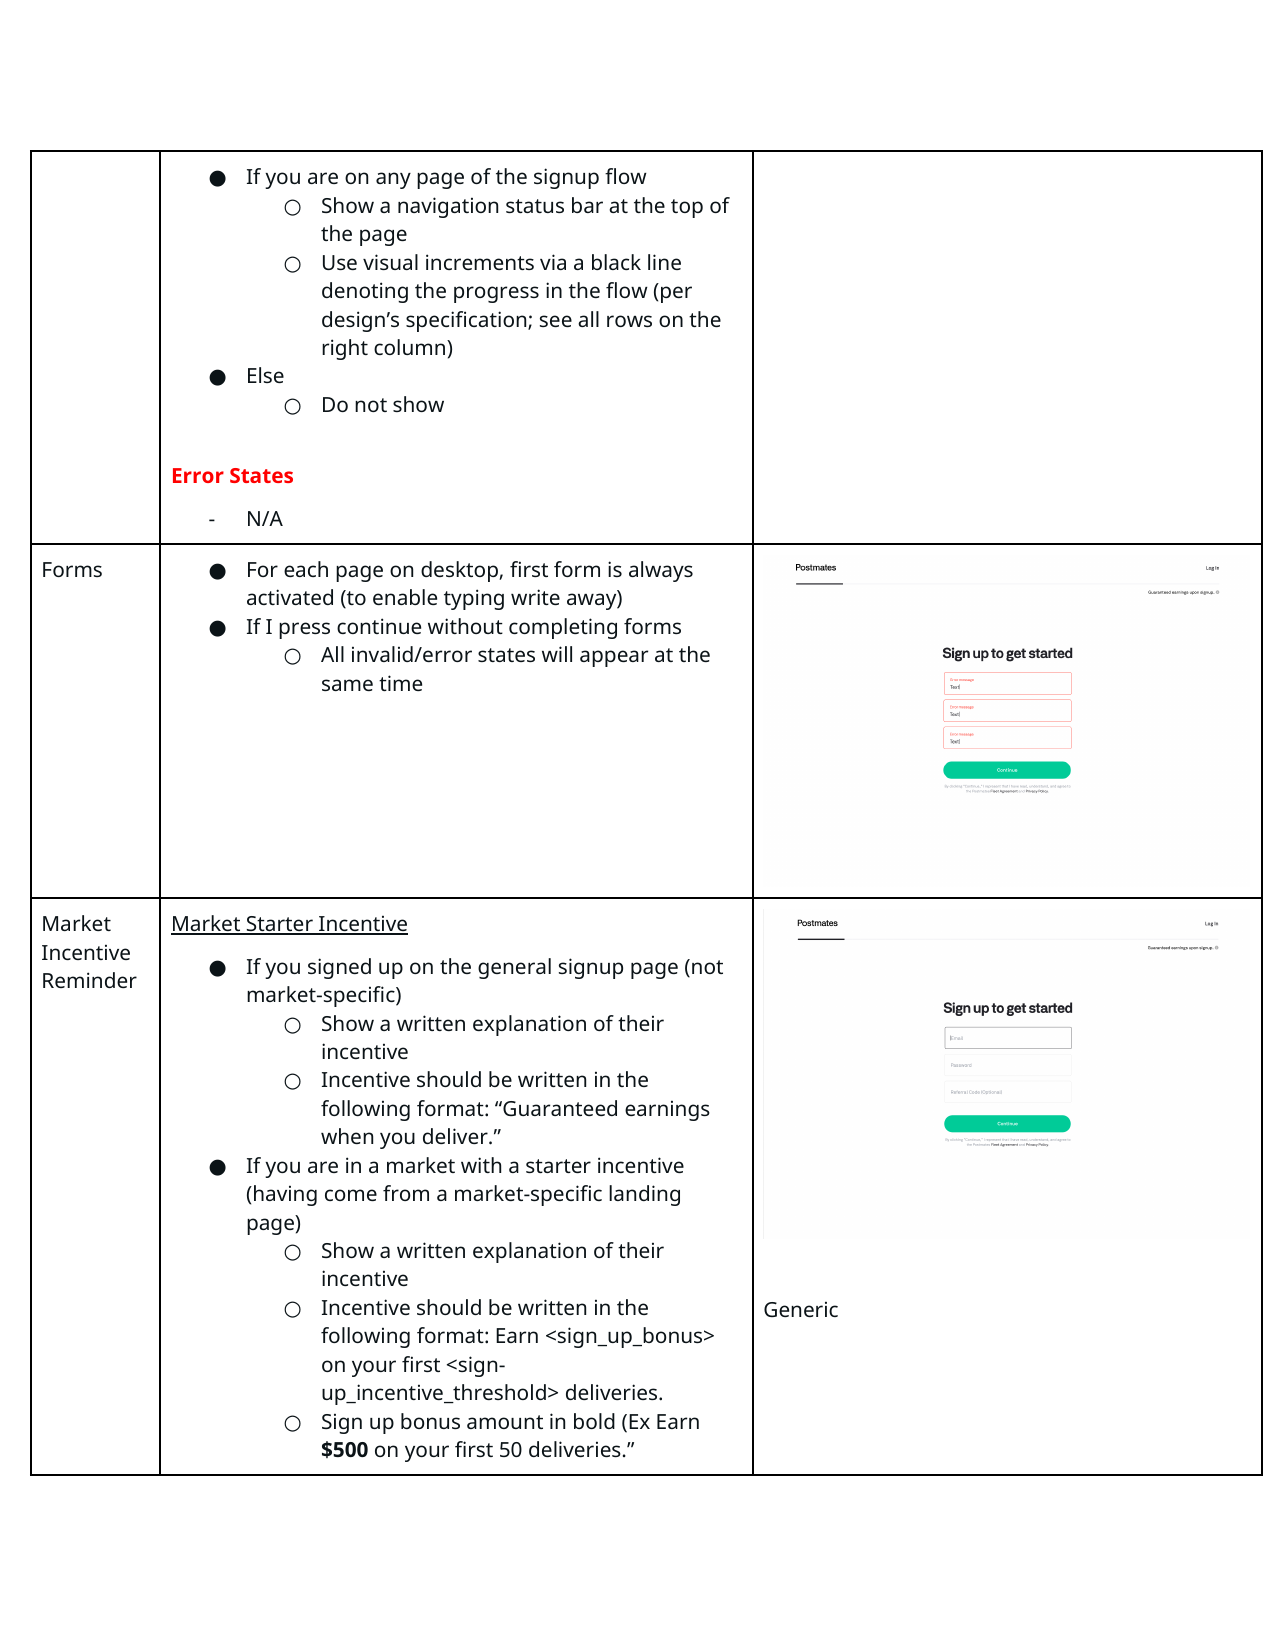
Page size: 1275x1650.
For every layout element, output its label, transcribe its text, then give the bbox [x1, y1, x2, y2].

picture [763, 909, 1251, 1239]
table_cell [754, 545, 1261, 897]
table_cell Market Starter Incentive If you signed up on the general signup page (not market-specific) Show a written explanation of their incentive Incentive should be written in the following format: “Guaranteed earnings when you deliver.” If you are in a market with a starter incentive (having come from a market-specific landing page) Show a written explanation of their incentive Incentive should be written in the following format: Earn <sign_up_bonus> on your first <sign-up_incentive_threshold> deliveries. Sign up bonus amount in bold (Ex Earn $500 on your first 50 deliveries.” Information on the market incentive can be retrieved from FIS using a get available incentive endpoint Clicking on incentive opens modal If you enter a referral code in the “Referral Code” field and select “Continue” See “Referral Code” below Market Incentive Modal + Glyph If you select the market incentive glyph Showcase a modal Has green dollar sign badge in top center Has max 2 rows for Earnings header 40 character limit in total If exceeded, do not truncate Has max 6 rows for body 160 character limit in total Truncation allowed if 6 row character limit exceeded If you select “Got It” The modal is dismissed and you will remain on the Signup Page If you select any region on the page other than the modal The modal is dismissed and you will remain on the Signup Page Else Do nothing Error States If the market has no incentives, show nothing [161, 899, 752, 1474]
table_cell [754, 152, 1261, 542]
table_cell Forms [32, 545, 159, 897]
table_cell Every page should capture a page_id in order for onboarding to continue from the same location regardless of which device it is continued on. Log In Link If you are on any page of the signup flow Show only “Log In” at the top right Else Show Log In & Sign Up Status Navigation Bar If you are on any page of the signup flow Show a navigation status bar at the top of the page Use visual increments via a black line denoting the progress in the flow (per design’s specification; see all rows on the right column) Else Do not show Error States N/A [161, 152, 752, 542]
picture [763, 555, 1251, 887]
table_cell Market Incentive Reminder [32, 899, 159, 1474]
table_cell Generic [754, 899, 1261, 1474]
table_cell For each page on desktop, first form is always activated (to enable typing write away) If I press continue without completing forms All invalid/error states will appear at the same time [161, 545, 752, 897]
table_cell [32, 152, 159, 542]
